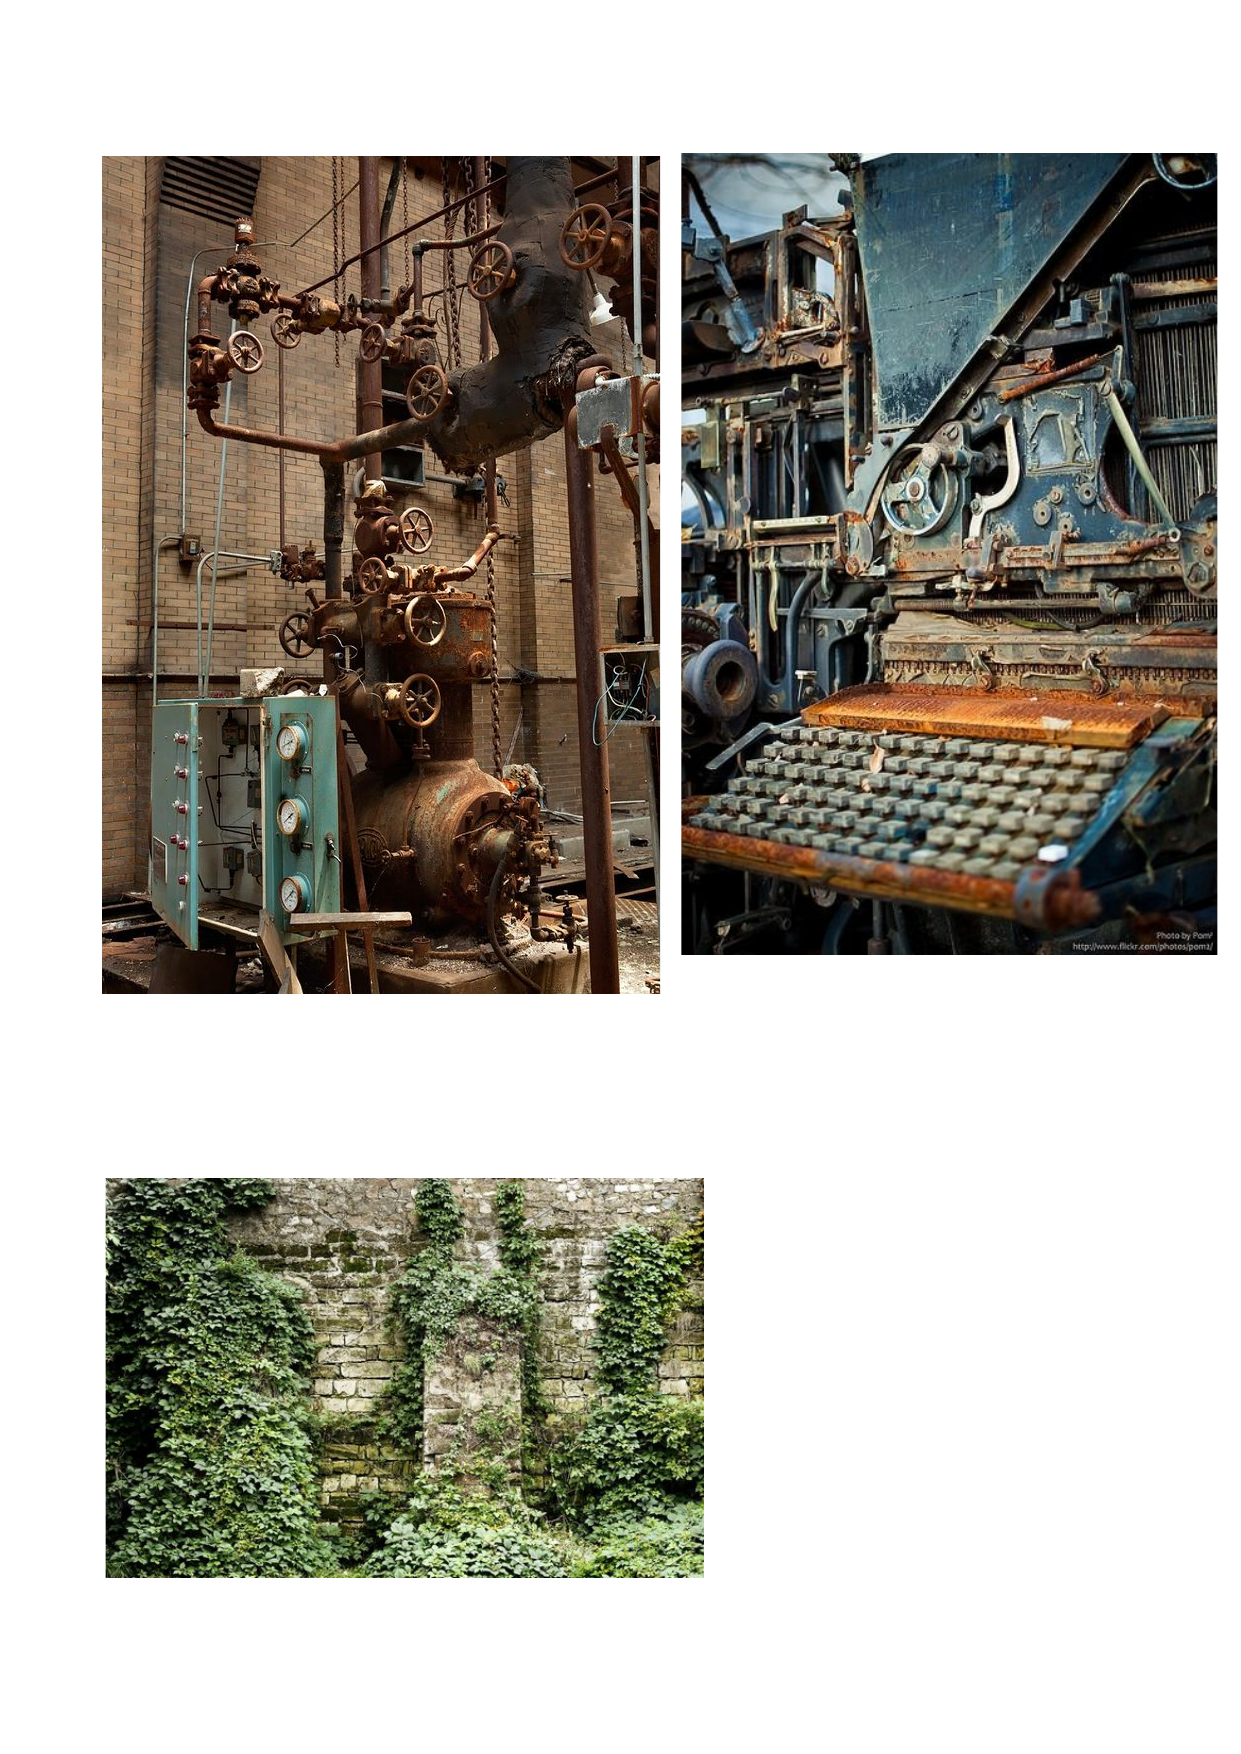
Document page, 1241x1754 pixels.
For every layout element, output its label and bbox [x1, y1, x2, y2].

picture [681, 153, 1218, 955]
picture [102, 156, 661, 994]
picture [105, 1178, 704, 1578]
